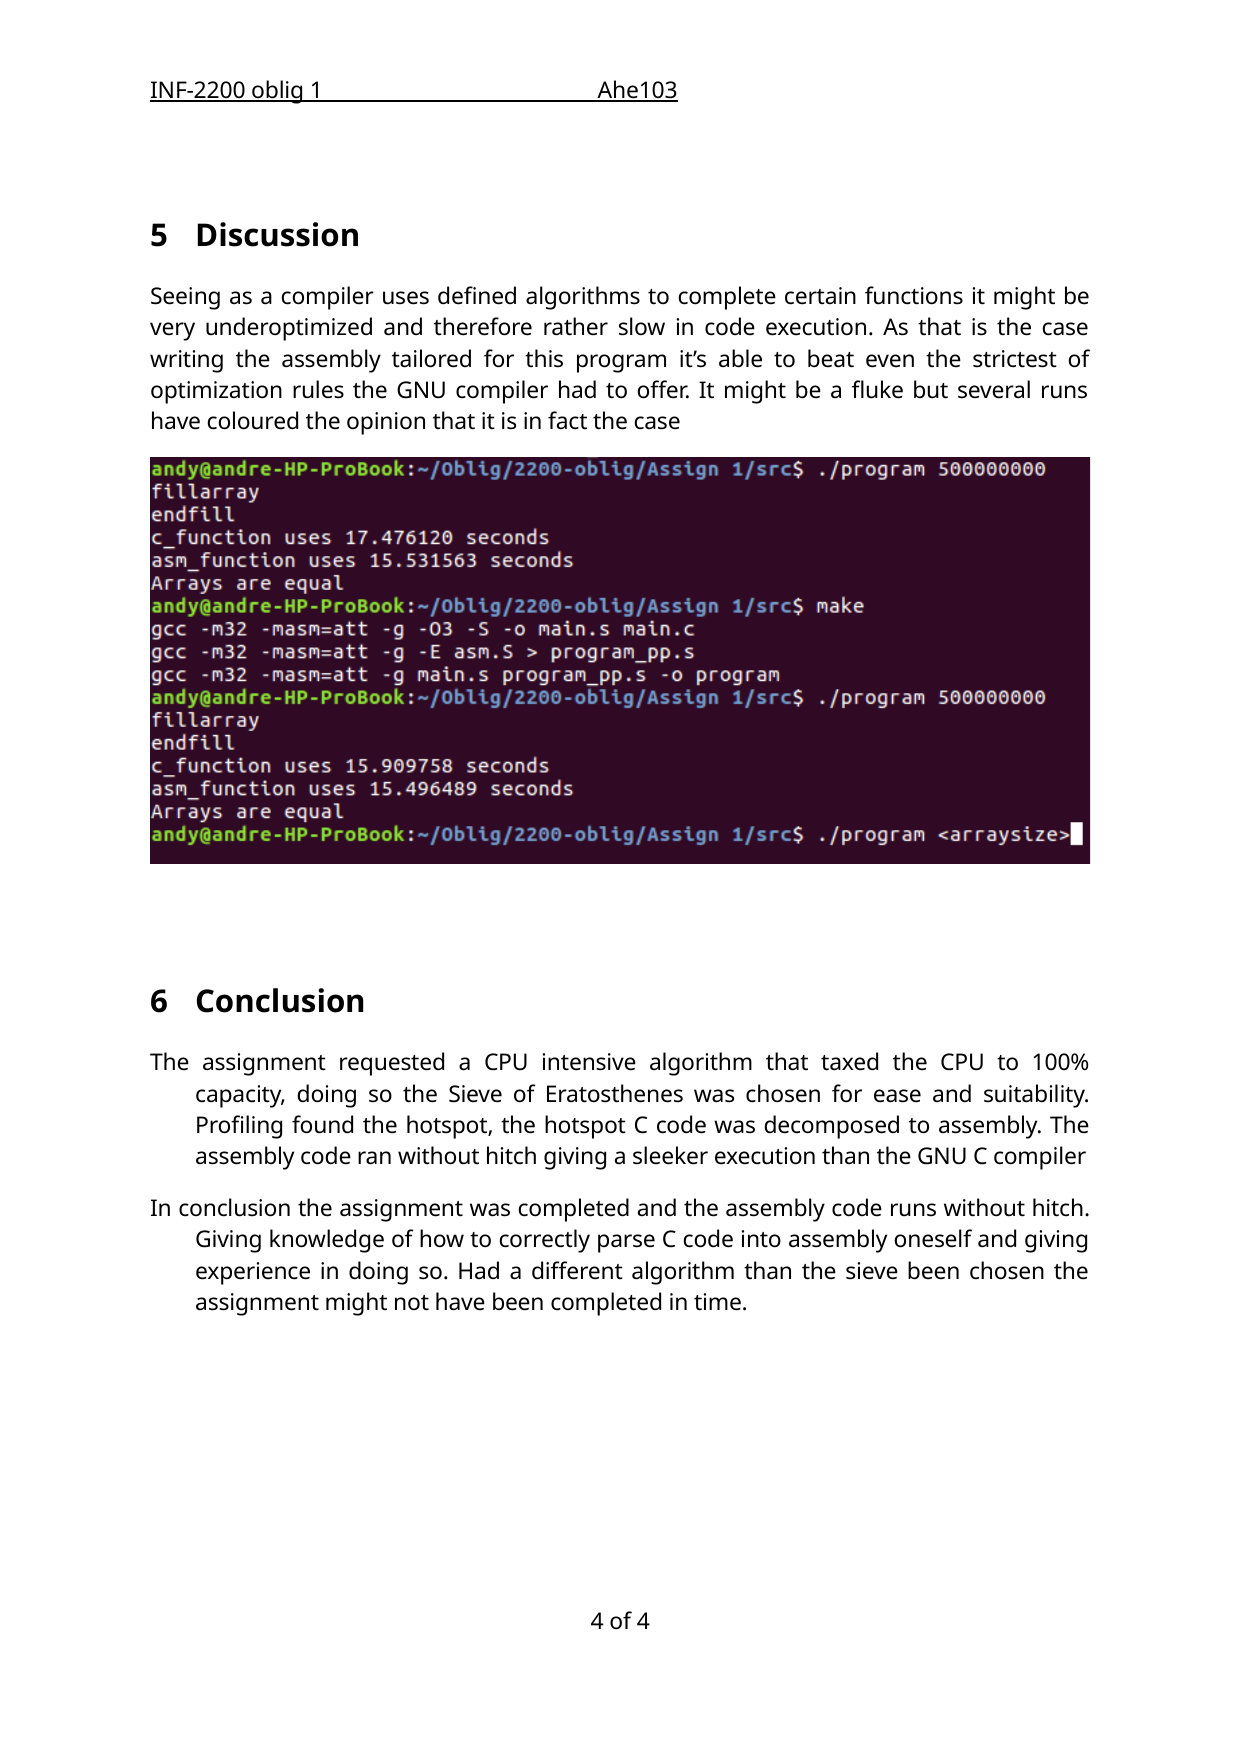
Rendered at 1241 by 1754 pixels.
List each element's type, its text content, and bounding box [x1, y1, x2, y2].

text In conclusion the assignment was completed and the assembly code runs without hitch. Giving knowledge of how to correctly parse C code into assembly oneself and giving experience in doing so. Had a different algorithm than the sieve been chosen the assignment might not have been completed in time. [150, 1192, 1090, 1317]
picture [150, 457, 1091, 864]
text Seeing as a compiler uses defined algorithms to complete certain functions it might be very underoptimized and therefore rather slow in code execution. As that is the case writing the assembly tailored for this program it’s able to beat even the strictest of optimization rules the GNU compiler had to offer. It might be a fluke but several runs have coloured the opinion that it is in fact the case [150, 280, 1090, 436]
text The assignment requested a CPU intensive algorithm that taxed the CPU to 100% capacity, doing so the Sieve of Eratosthenes was chosen for ease and suitability. Profiling found the hotspot, the hotspot C code was decomposed to assembly. The assembly code ran without hitch giving a sleeker execution than the GNU C compiler [150, 1046, 1090, 1171]
subtitle Discussion [150, 212, 1090, 255]
subtitle Conclusion [150, 979, 1090, 1021]
